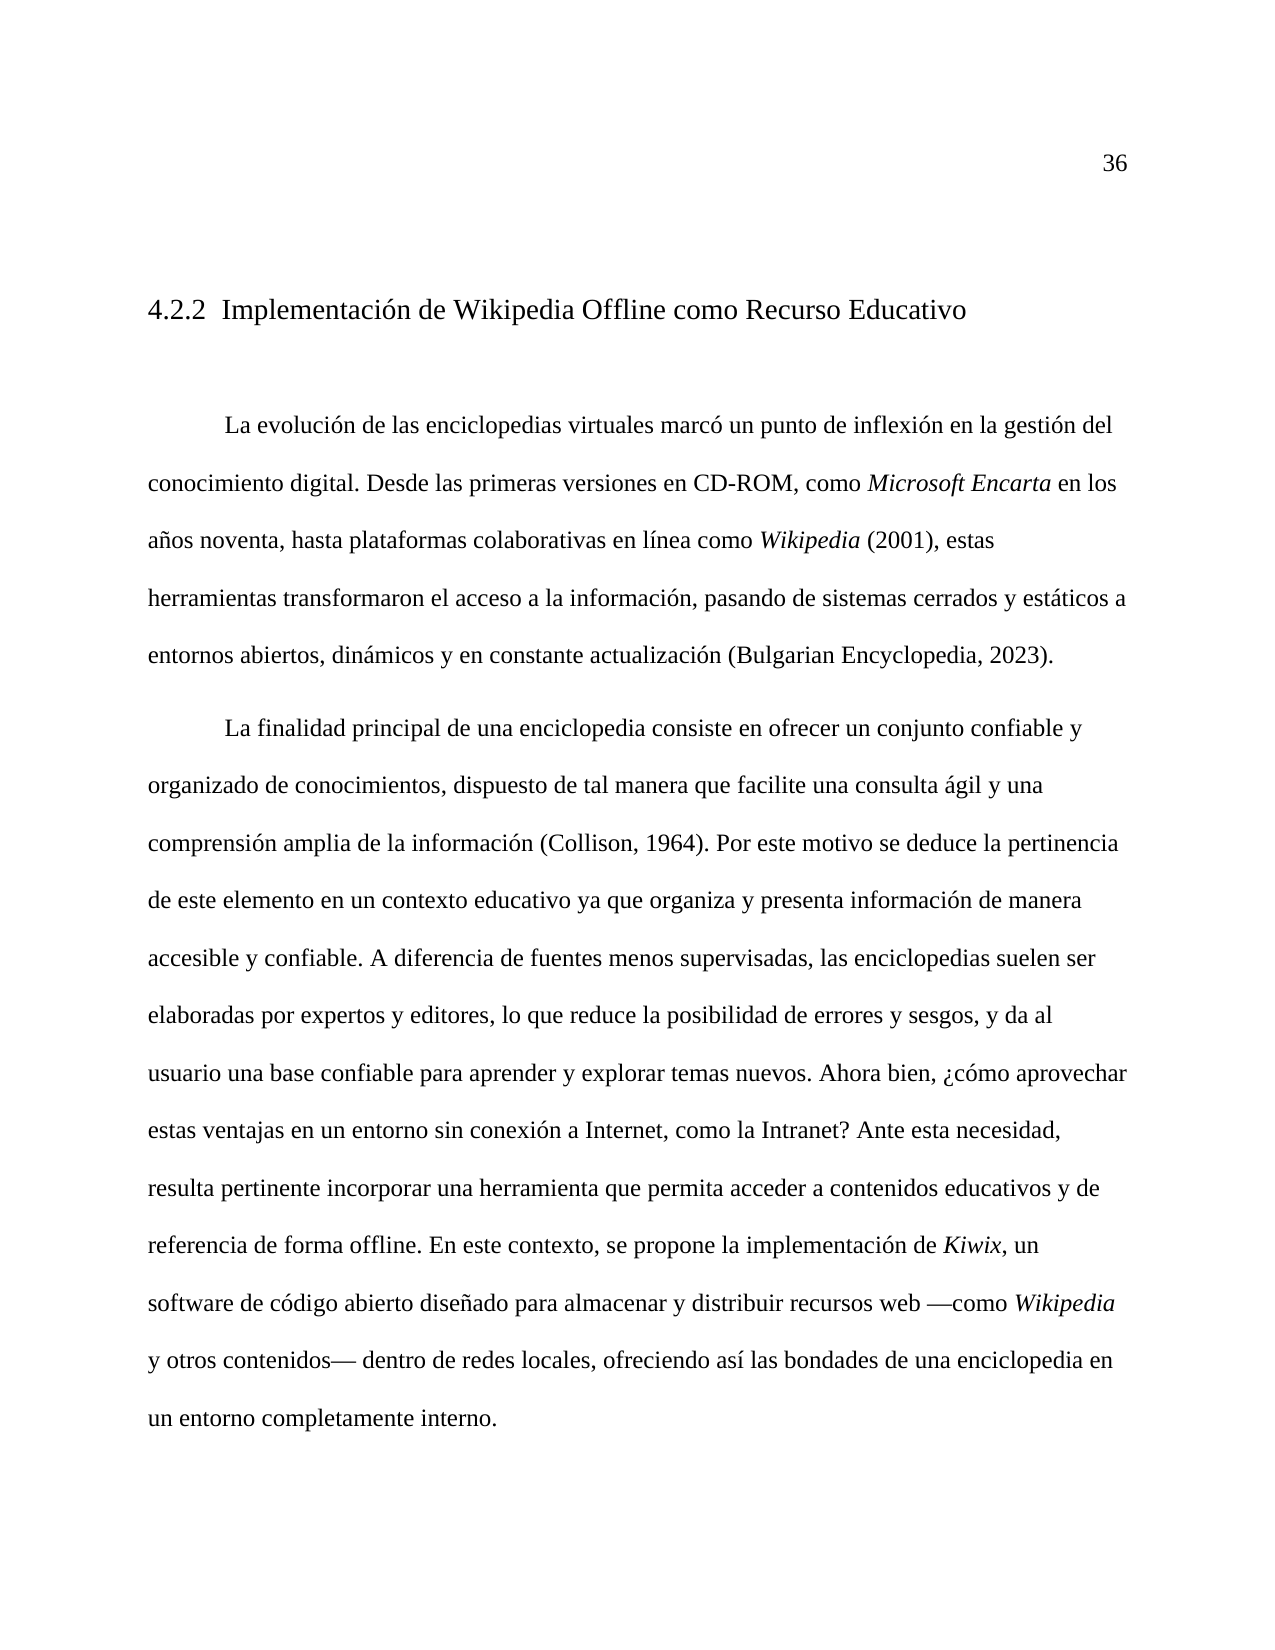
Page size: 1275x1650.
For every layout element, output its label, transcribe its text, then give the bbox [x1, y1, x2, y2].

text La finalidad principal de una enciclopedia consiste en ofrecer un conjunto confiable y organizado de conocimientos, dispuesto de tal manera que facilite una consulta ágil y una comprensión amplia de la información (Collison, 1964). Por este motivo se deduce la pertinencia de este elemento en un contexto educativo ya que organiza y presenta información de manera accesible y confiable. A diferencia de fuentes menos supervisadas, las enciclopedias suelen ser elaboradas por expertos y editores, lo que reduce la posibilidad de errores y sesgos, y da al usuario una base confiable para aprender y explorar temas nuevos. Ahora bien, ¿cómo aprovechar estas ventajas en un entorno sin conexión a Internet, como la Intranet? Ante esta necesidad, resulta pertinente incorporar una herramienta que permita acceder a contenidos educativos y de referencia de forma offline. En este contexto, se propone la implementación de Kiwix, un software de código abierto diseñado para almacenar y distribuir recursos web —como Wikipedia y otros contenidos— dentro de redes locales, ofreciendo así las bondades de una enciclopedia en un entorno completamente interno. [148, 713, 1127, 1431]
subtitle Implementación de Wikipedia Offline como Recurso Educativo [148, 292, 1127, 326]
text La evolución de las enciclopedias virtuales marcó un punto de inflexión en la gestión del conocimiento digital. Desde las primeras versiones en CD-ROM, como Microsoft Encarta en los años noventa, hasta plataformas colaborativas en línea como Wikipedia (2001), estas herramientas transformaron el acceso a la información, pasando de sistemas cerrados y estáticos a entornos abiertos, dinámicos y en constante actualización (Bulgarian Encyclopedia, 2023). [148, 411, 1127, 669]
